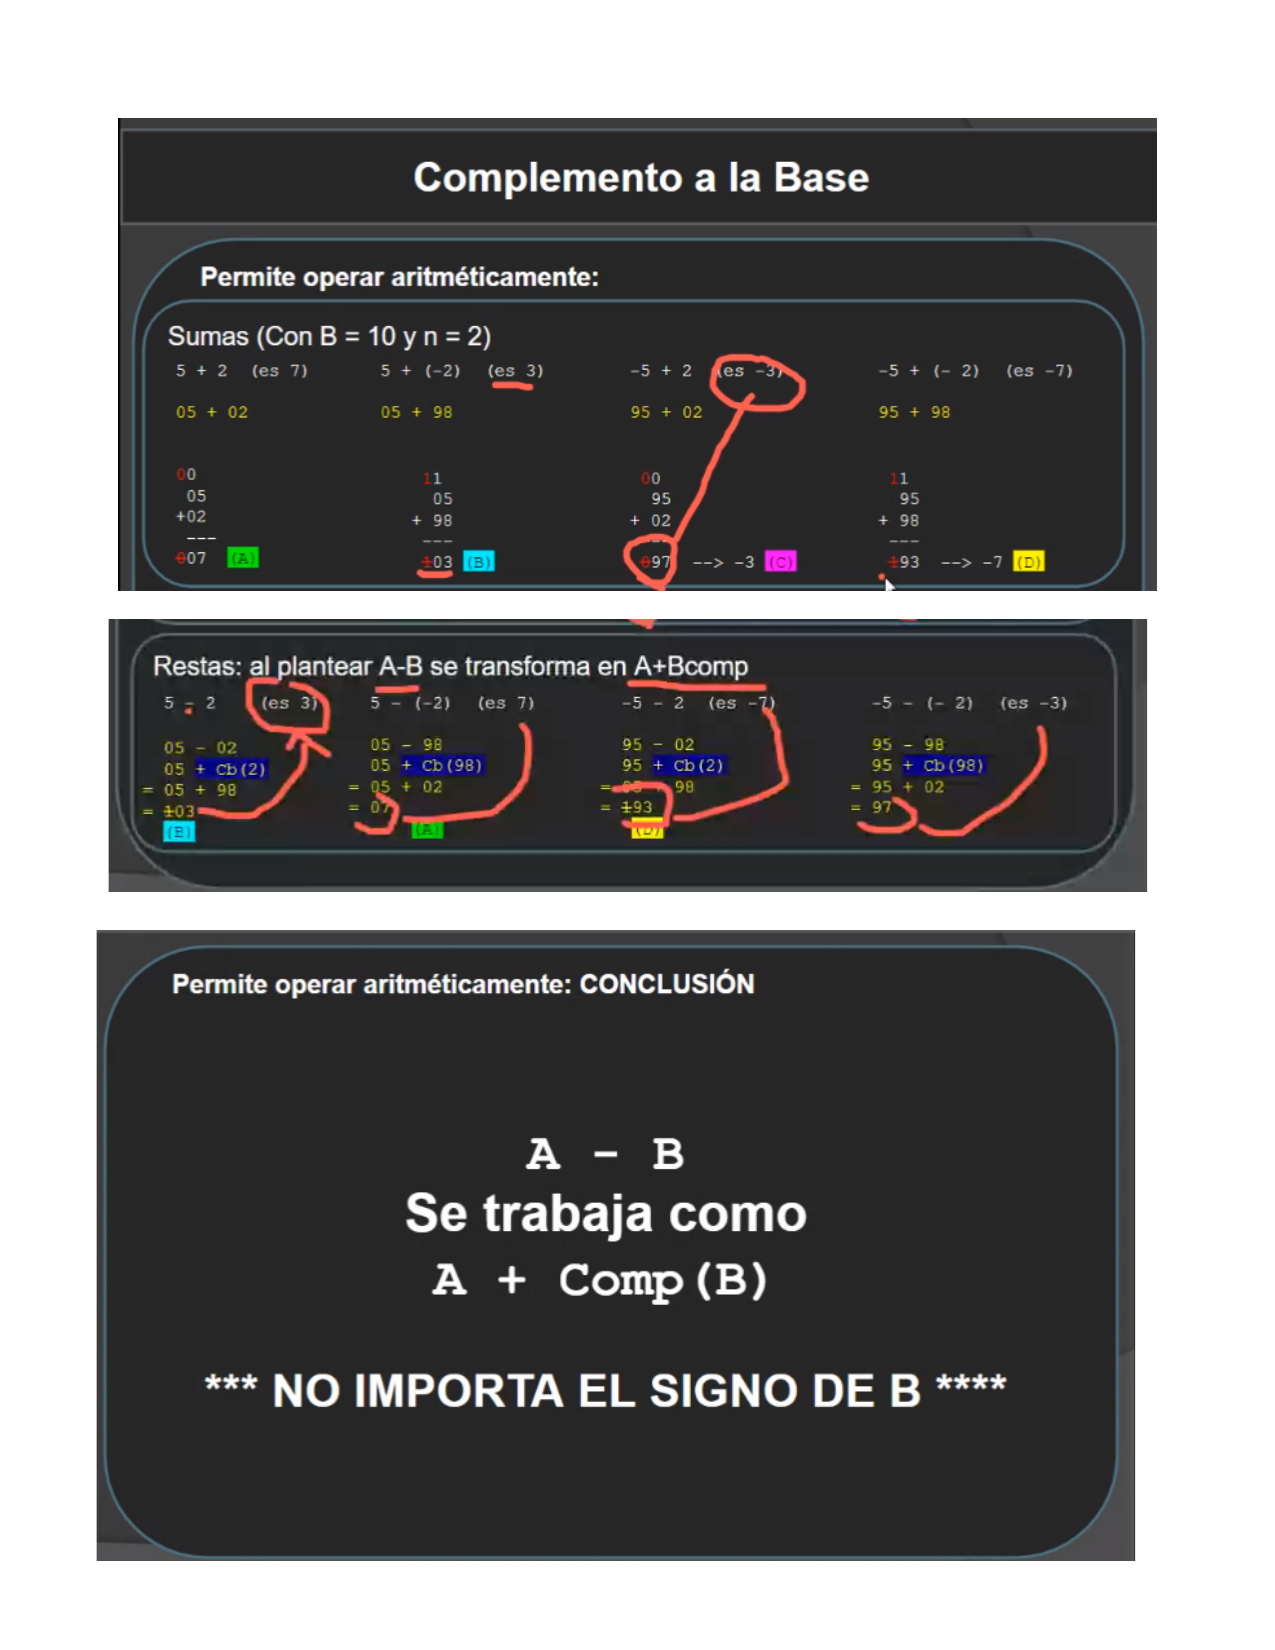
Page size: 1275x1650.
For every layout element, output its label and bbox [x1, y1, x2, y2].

picture [118, 118, 1157, 591]
picture [108, 619, 1148, 892]
picture [96, 930, 1136, 1561]
